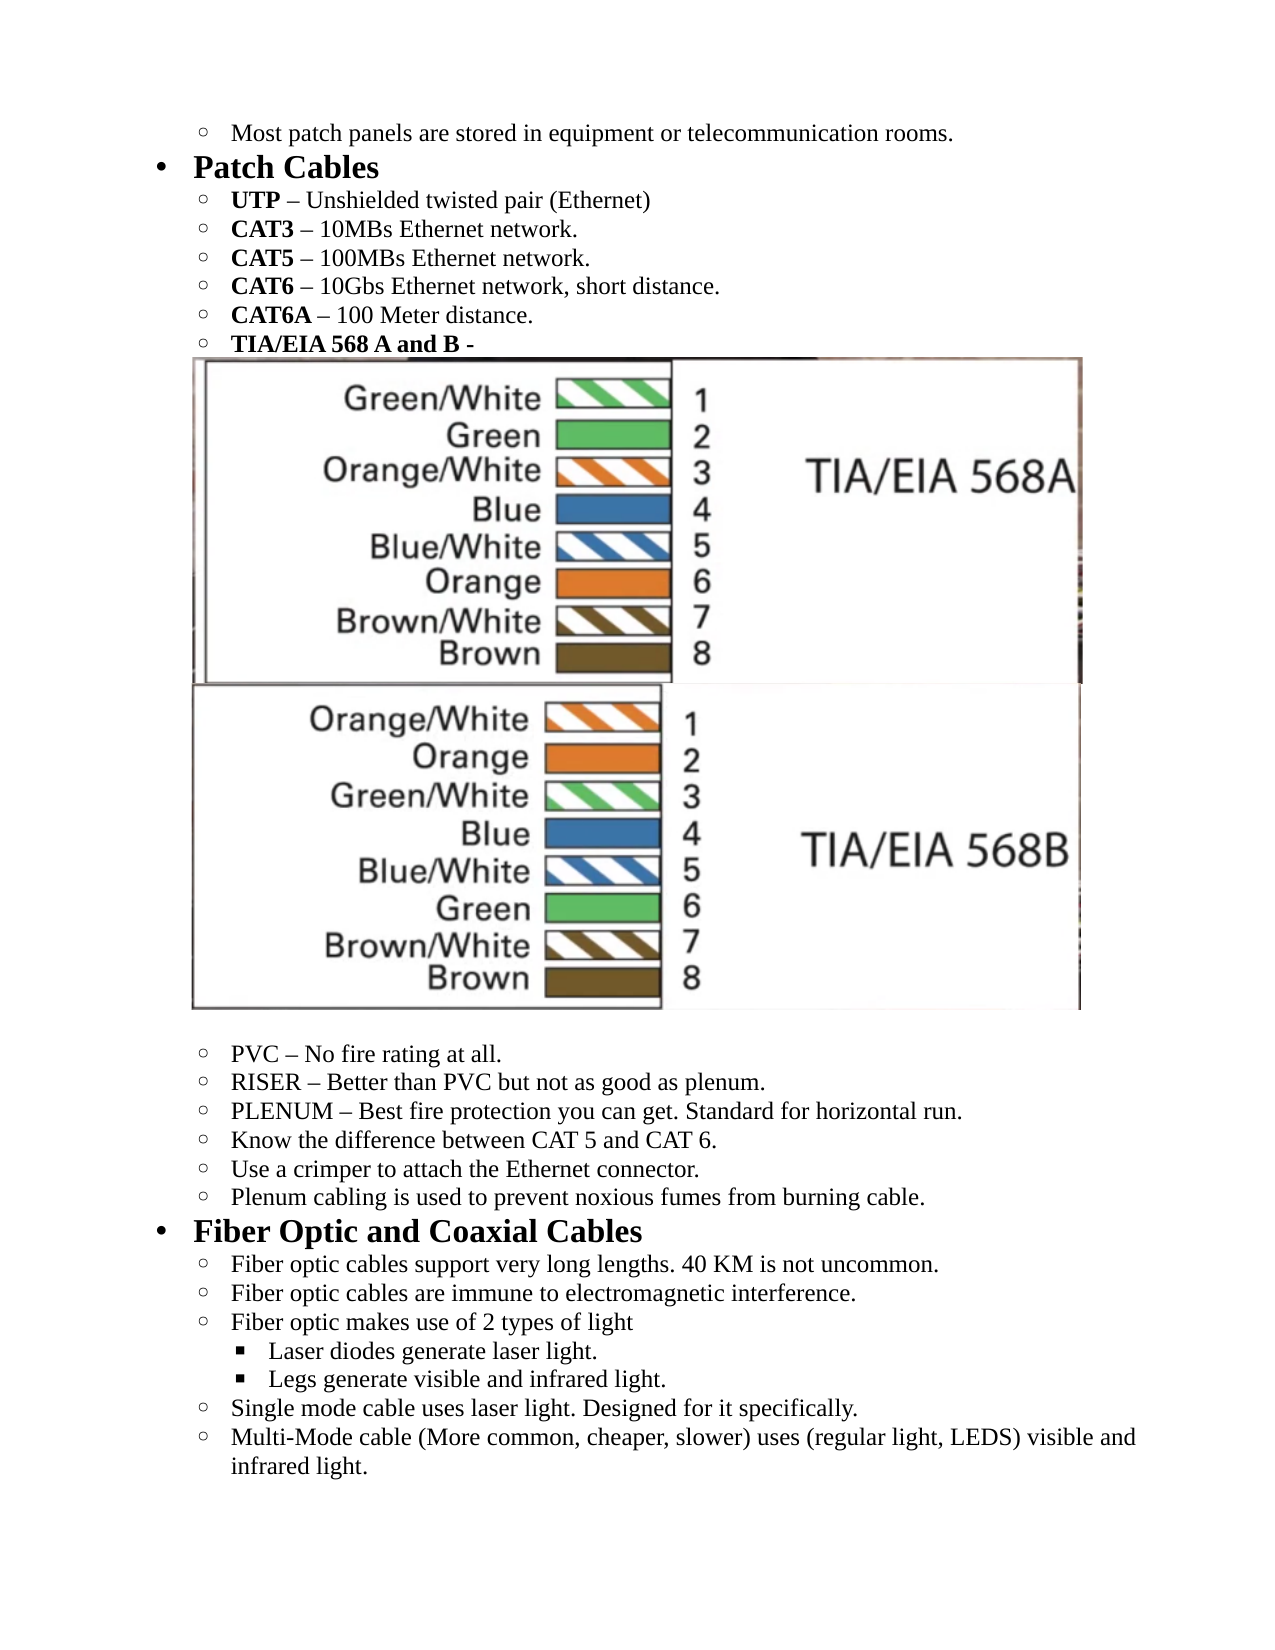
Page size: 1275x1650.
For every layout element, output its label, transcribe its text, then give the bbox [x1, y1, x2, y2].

list CAT6A – 100 Meter distance. [193, 300, 1157, 329]
list Plenum cabling is used to prevent noxious fumes from burning cable. [193, 1182, 1157, 1211]
list Patch Cables [156, 147, 1157, 185]
list Fiber optic makes use of 2 types of light [193, 1307, 1157, 1336]
list Legs generate visible and infrared light. [231, 1364, 1157, 1393]
list TIA/EIA 568 A and B - [193, 329, 1157, 358]
list Fiber optic cables are immune to electromagnetic interference. [193, 1278, 1157, 1307]
list Fiber Optic and Coaxial Cables [156, 1211, 1157, 1249]
list Fiber optic cables support very long lengths. 40 KM is not uncommon. [193, 1249, 1157, 1278]
list CAT3 – 10MBs Ethernet network. [193, 214, 1157, 243]
list PVC – No fire rating at all. [193, 1039, 1157, 1067]
list RISER – Better than PVC but not as good as plenum. [193, 1067, 1157, 1096]
list PLENUM – Best fire protection you can get. Standard for horizontal run. [193, 1096, 1157, 1125]
list Laser diodes generate laser light. [231, 1336, 1157, 1364]
list Most patch panels are stored in equipment or telecommunication rooms. [193, 118, 1157, 147]
list CAT5 – 100MBs Ethernet network. [193, 243, 1157, 271]
list UTP – Unshielded twisted pair (Ethernet) [193, 185, 1157, 214]
picture [191, 357, 1083, 1010]
list Know the difference between CAT 5 and CAT 6. [193, 1125, 1157, 1154]
list Use a crimper to attach the Ethernet connector. [193, 1154, 1157, 1182]
list CAT6 – 10Gbs Ethernet network, short distance. [193, 271, 1157, 300]
list Multi-Mode cable (More common, cheaper, slower) uses (regular light, LEDS) visible and infrared light. [193, 1422, 1157, 1479]
list Single mode cable uses laser light. Designed for it specifically. [193, 1393, 1157, 1422]
